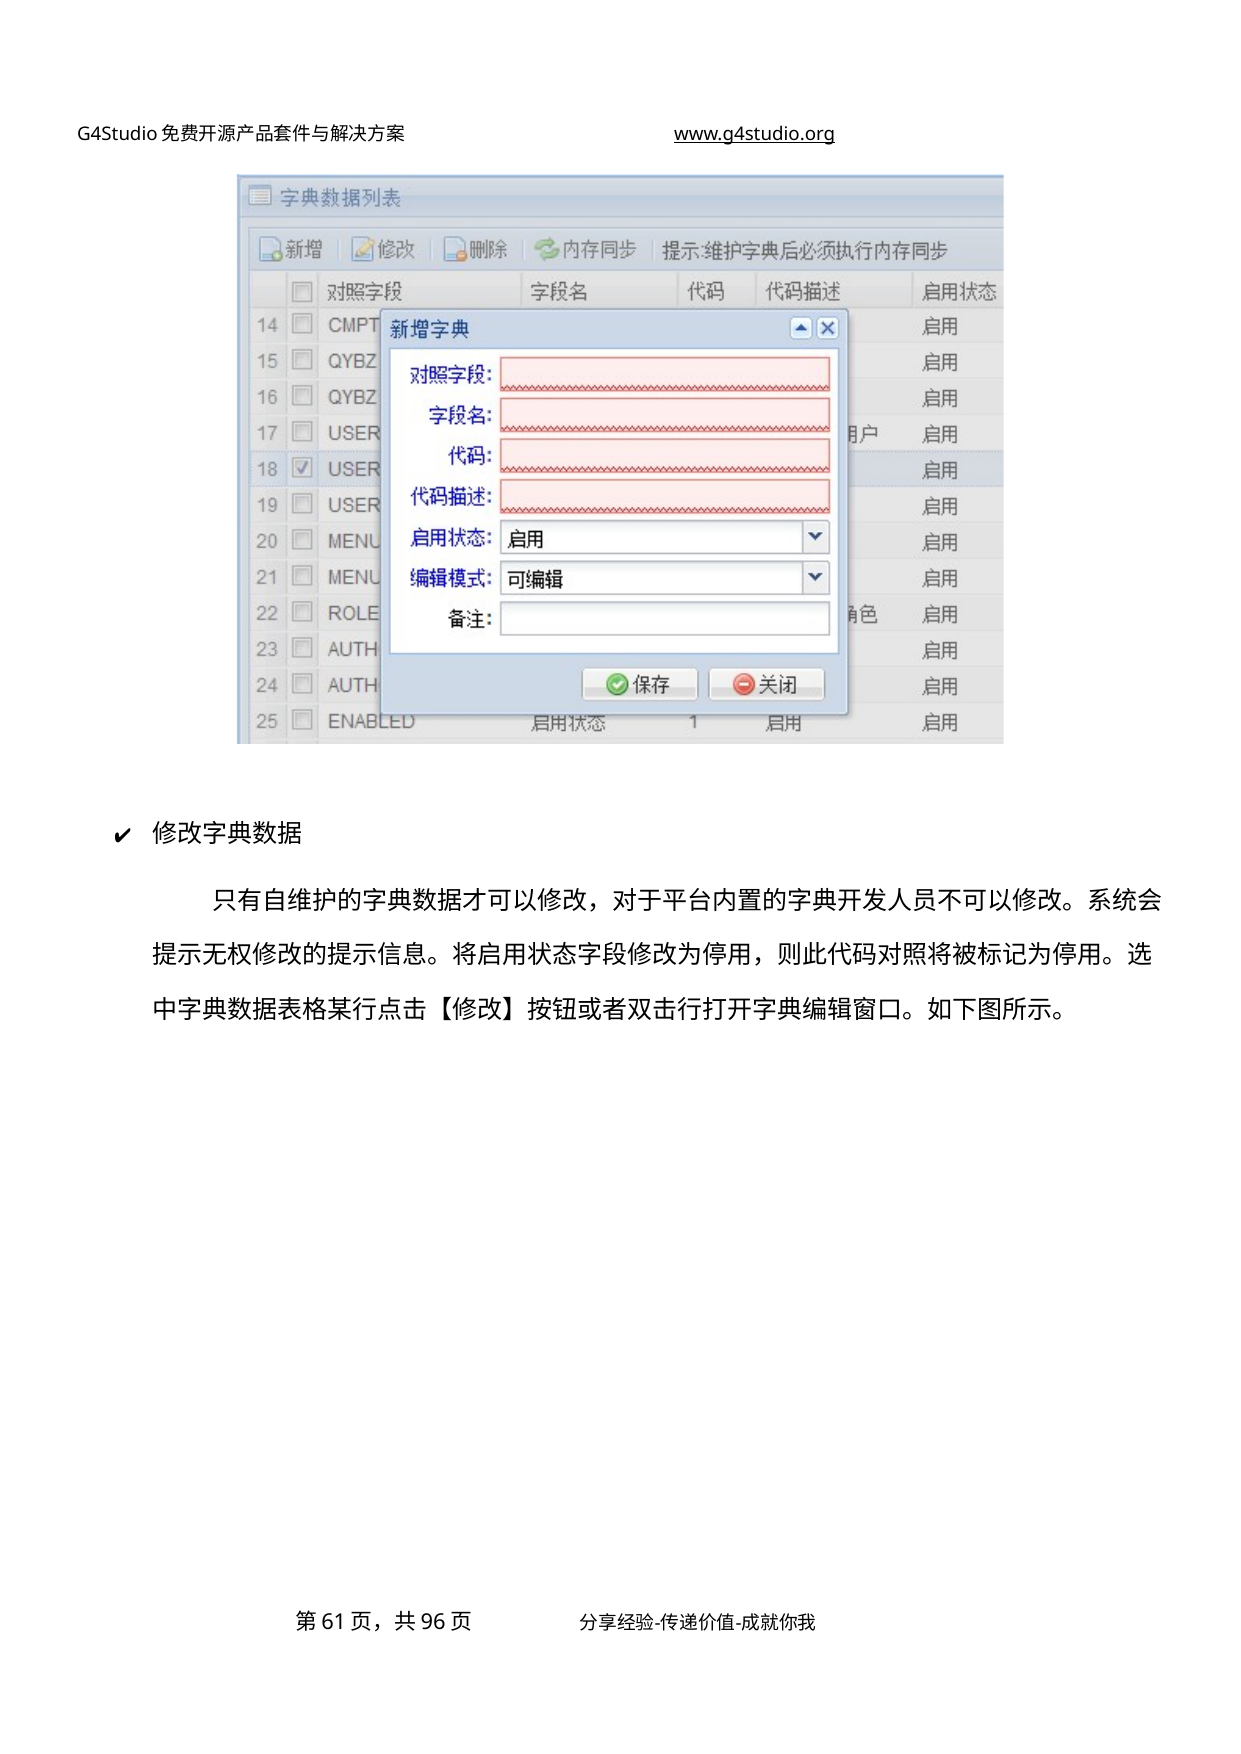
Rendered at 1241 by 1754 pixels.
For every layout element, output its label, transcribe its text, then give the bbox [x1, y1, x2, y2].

picture [236, 174, 1004, 744]
list 修改字典数据 [114, 813, 1163, 850]
list 只有自维护的字典数据才可以修改，对于平台内置的字典开发人员不可以修改。系统会提示无权修改的提示信息。将启用状态字段修改为停用，则此代码对照将被标记为停用。选中字典数据表格某行点击【修改】按钮或者双击行打开字典编辑窗口。如下图所示。 [114, 880, 1163, 1025]
